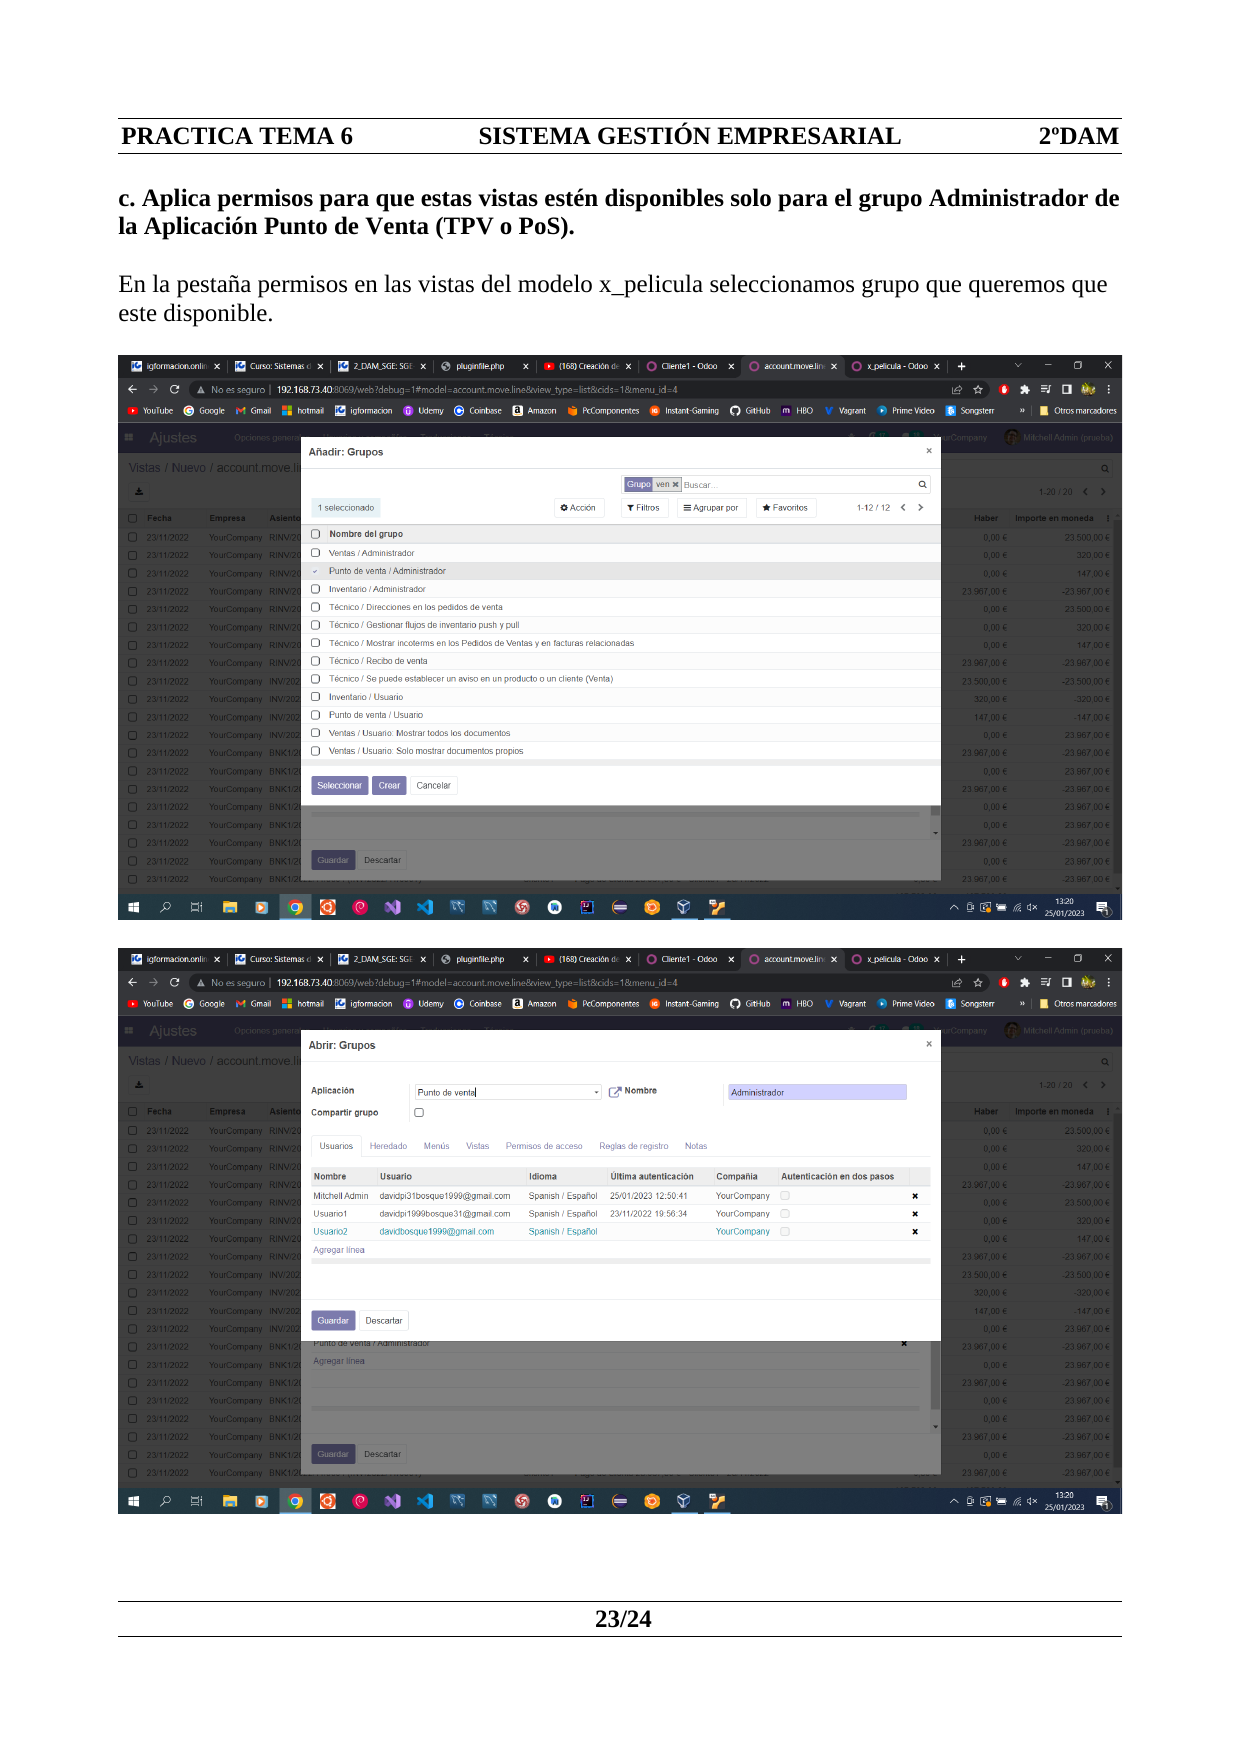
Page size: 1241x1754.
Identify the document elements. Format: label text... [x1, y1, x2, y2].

text En la pestaña permisos en las vistas del modelo x_pelicula seleccionamos grupo que queremos que este disponible. [118, 269, 1122, 326]
picture [118, 948, 1123, 1514]
picture [118, 355, 1123, 920]
text c. Aplica permisos para que estas vistas estén disponibles solo para el grupo Administrador de la Aplicación Punto de Venta (TPV o PoS). [118, 183, 1122, 240]
